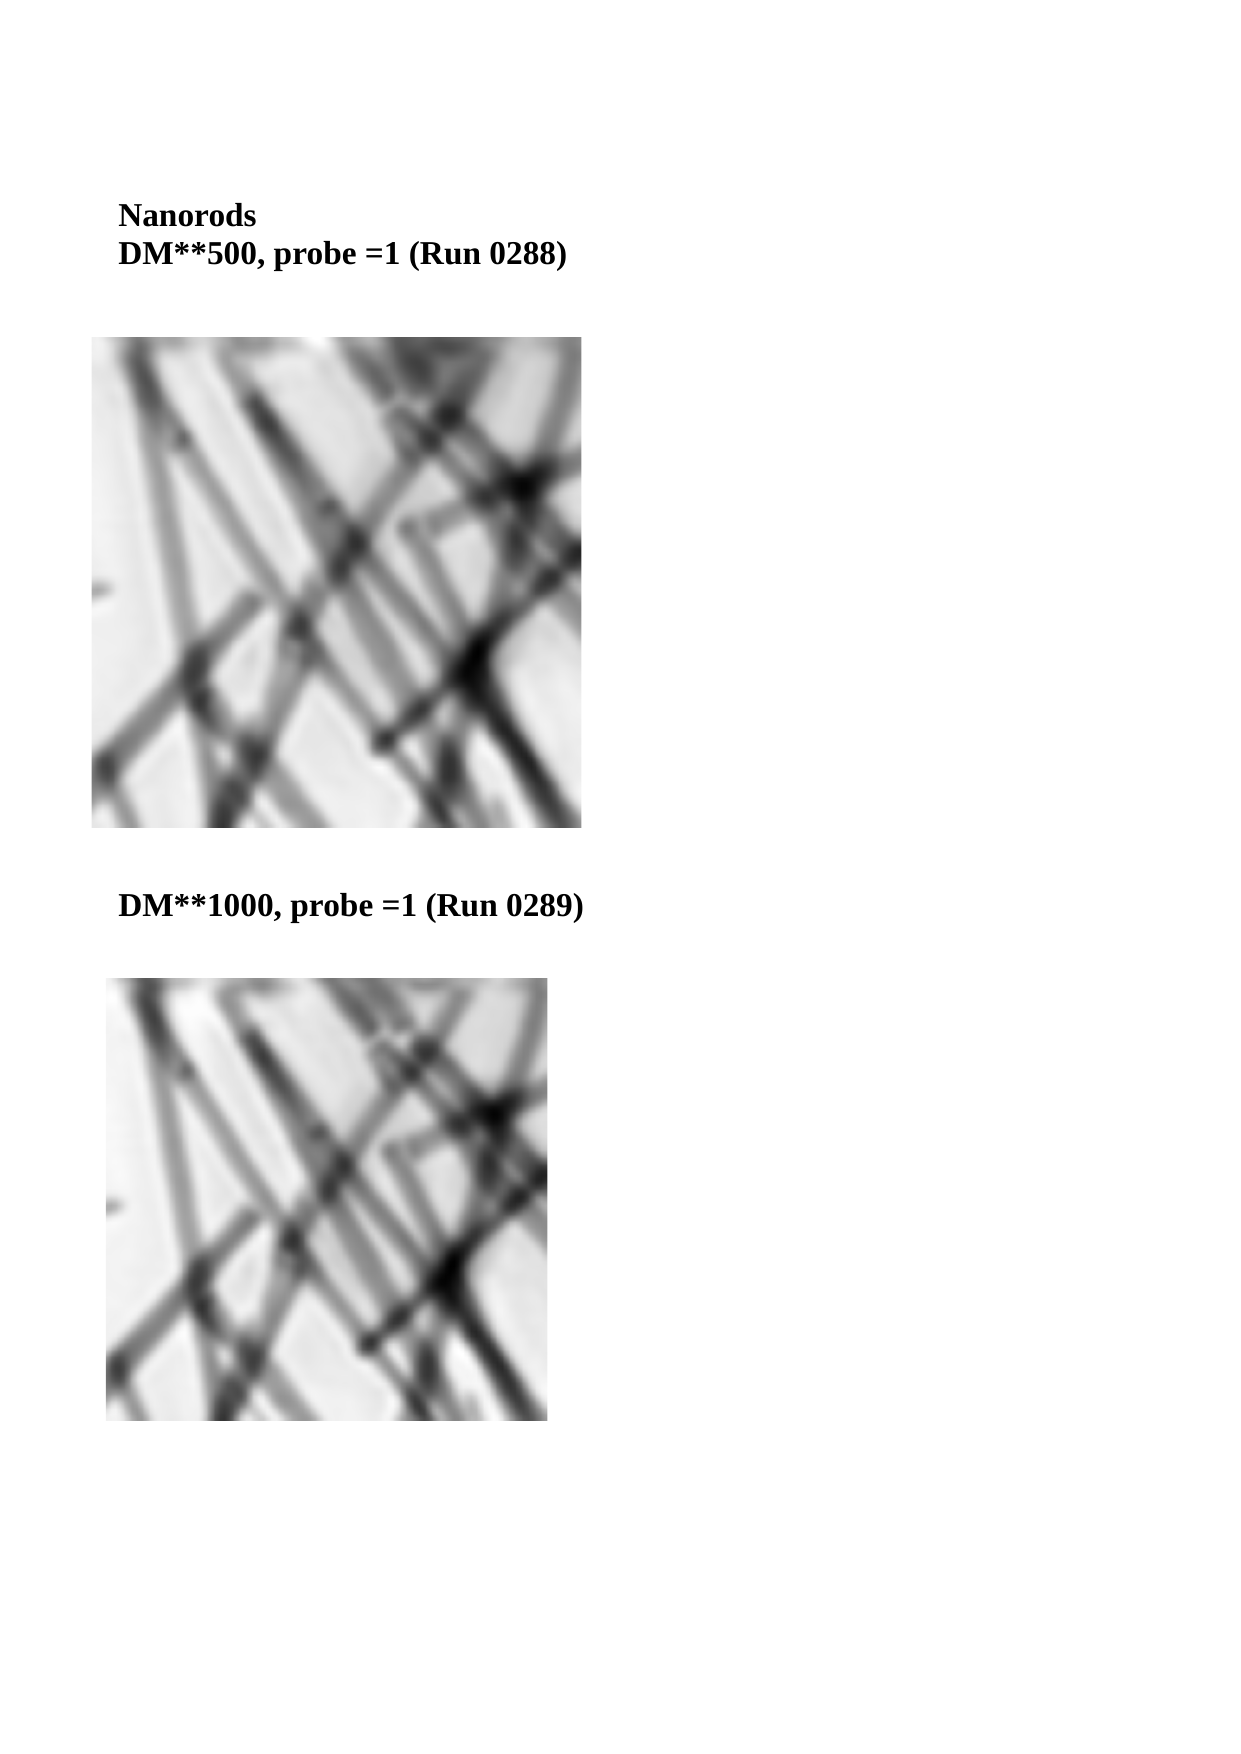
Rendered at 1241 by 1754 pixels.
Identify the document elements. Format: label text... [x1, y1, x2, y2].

text DM**1000, probe =1 (Run 0289) [118, 885, 1122, 923]
text Nanorods [118, 195, 1122, 233]
picture [91, 337, 582, 828]
picture [105, 978, 548, 1421]
text DM**500, probe =1 (Run 0288) [118, 233, 1122, 271]
